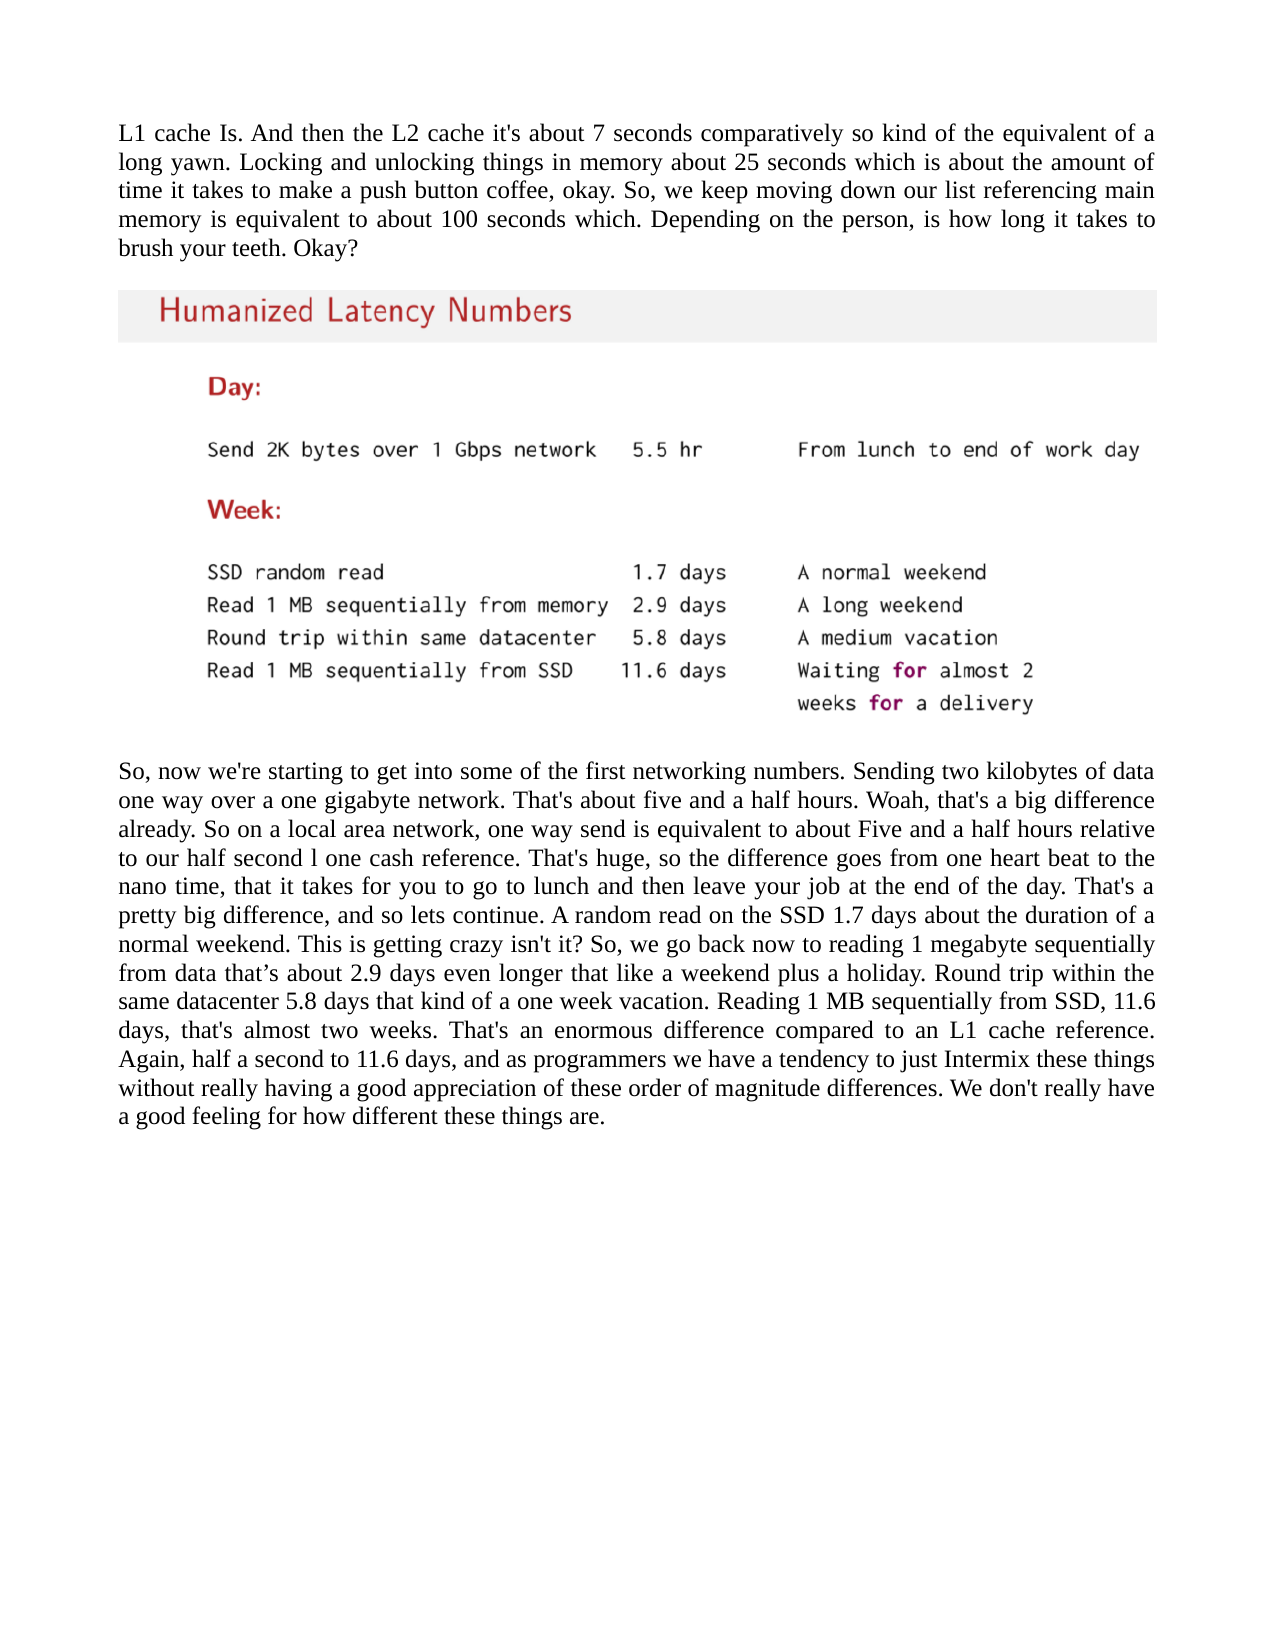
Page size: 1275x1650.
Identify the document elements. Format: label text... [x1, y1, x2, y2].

text So, now we're starting to get into some of the first networking numbers. Sending two kilobytes of data one way over a one gigabyte network. That's about five and a half hours. Woah, that's a big difference already. So on a local area network, one way send is equivalent to about Five and a half hours relative to our half second l one cash reference. That's huge, so the difference goes from one heart beat to the nano time, that it takes for you to go to lunch and then leave your job at the end of the day. That's a pretty big difference, and so lets continue. A random read on the SSD 1.7 days about the duration of a normal weekend. This is getting crazy isn't it? So, we go back now to reading 1 megabyte sequentially from data that’s about 2.9 days even longer that like a weekend plus a holiday. Round trip within the same datacenter 5.8 days that kind of a one week vacation. Reading 1 MB sequentially from SSD, 11.6 days, that's almost two weeks. That's an enormous difference compared to an L1 cache reference. Again, half a second to 11.6 days, and as programmers we have a tendency to just Intermix these things without really having a good appreciation of these order of magnitude differences. We don't really have a good feeling for how different these things are. [118, 756, 1157, 1130]
picture [118, 290, 1157, 728]
text L1 cache Is. And then the L2 cache it's about 7 seconds comparatively so kind of the equivalent of a long yawn. Locking and unlocking things in memory about 25 seconds which is about the amount of time it takes to make a push button coffee, okay. So, we keep moving down our list referencing main memory is equivalent to about 100 seconds which. Depending on the person, is how long it takes to brush your teeth. Okay? [118, 118, 1157, 262]
